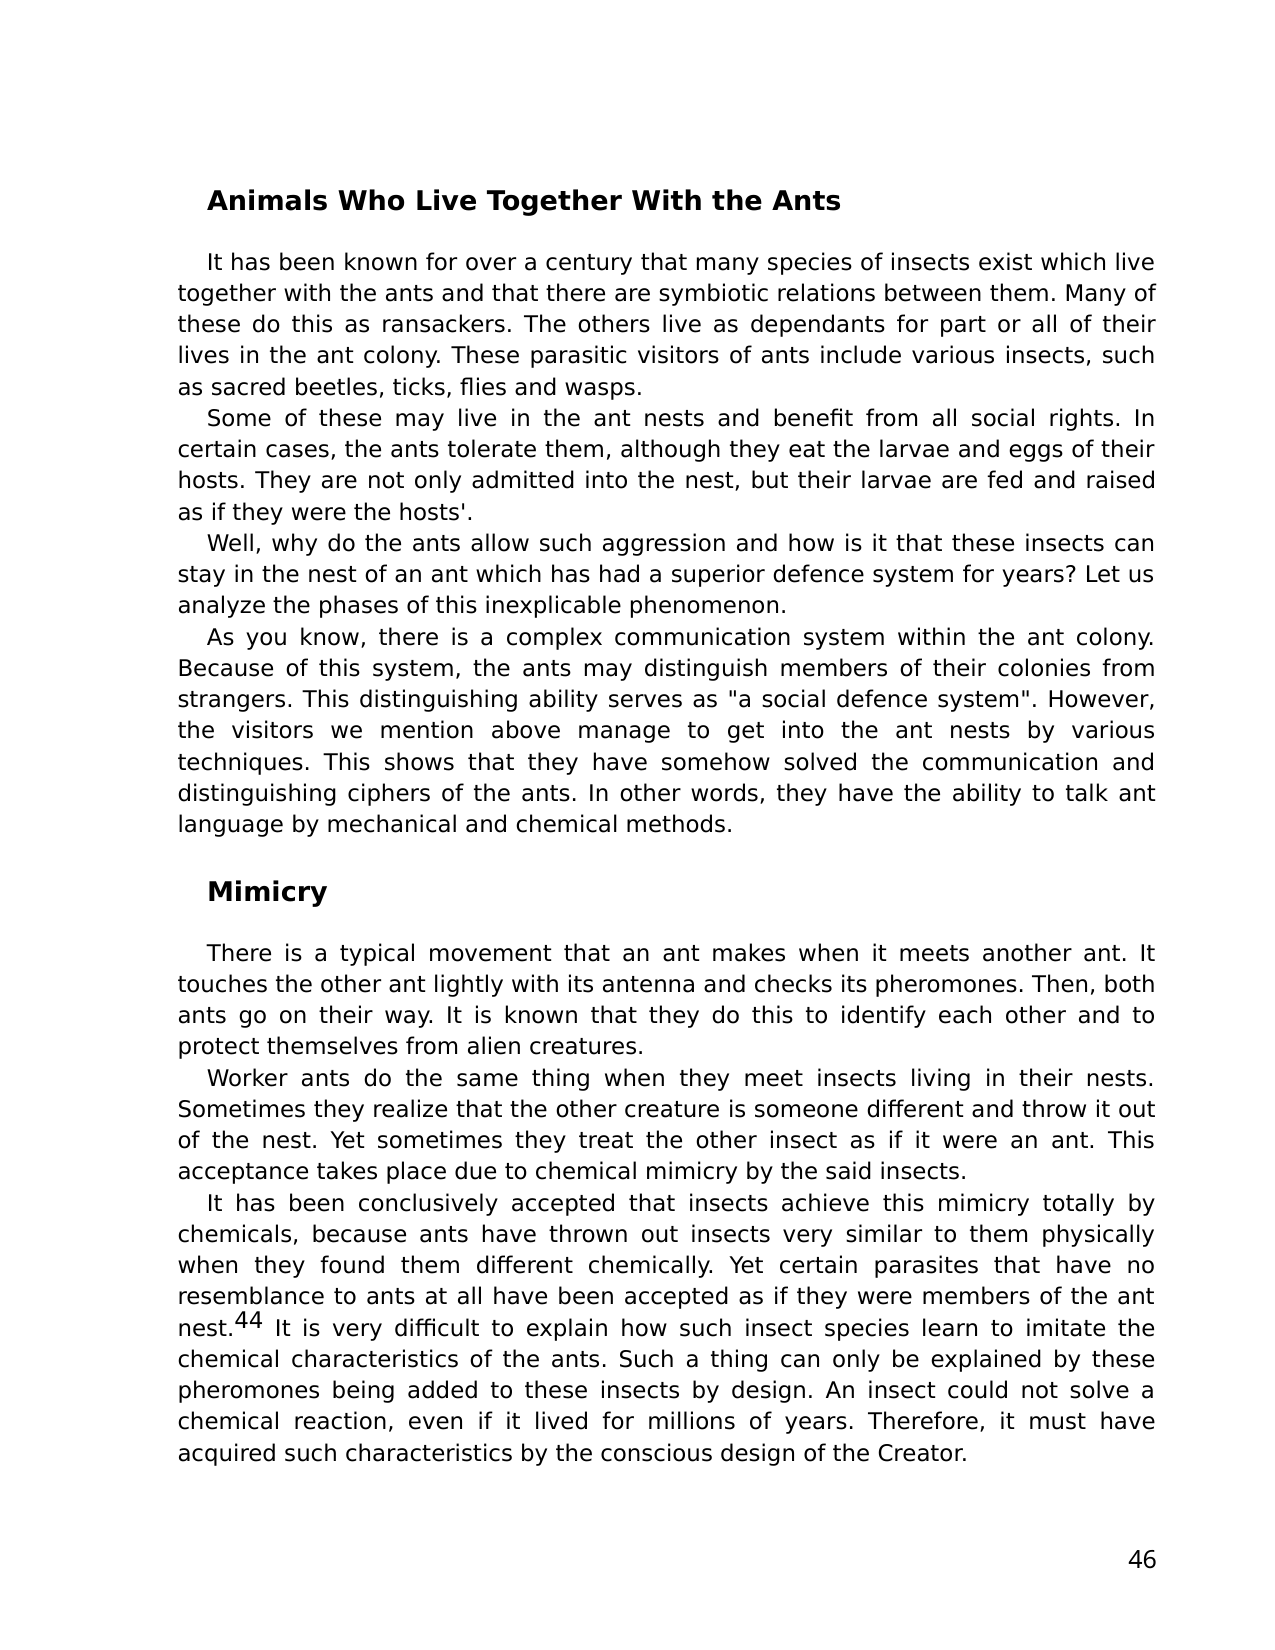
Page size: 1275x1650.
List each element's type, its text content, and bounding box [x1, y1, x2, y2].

text There is a typical movement that an ant makes when it meets another ant. It touches the other ant lightly with its antenna and checks its pheromones. Then, both ants go on their way. It is known that they do this to identify each other and to protect themselves from alien creatures. [177, 936, 1157, 1061]
text Some of these may live in the ant nests and benefit from all social rights. In certain cases, the ants tolerate them, although they eat the larvae and eggs of their hosts. They are not only admitted into the nest, but their larvae are fed and raised as if they were the hosts'. [177, 401, 1157, 526]
text As you know, there is a complex communication system within the ant colony. Because of this system, the ants may distinguish members of their colonies from strangers. This distinguishing ability serves as "a social defence system". However, the visitors we mention above manage to get into the ant nests by various techniques. This shows that they have somehow solved the communication and distinguishing ciphers of the ants. In other words, they have the ability to talk ant language by mechanical and chemical methods. [177, 620, 1157, 839]
text Well, why do the ants allow such aggression and how is it that these insects can stay in the nest of an ant which has had a superior defence system for years? Let us analyze the phases of this inexplicable phenomenon. [177, 526, 1157, 620]
text Animals Who Live Together With the Ants [177, 185, 1157, 217]
text Mimicry [177, 876, 1157, 908]
text It has been conclusively accepted that insects achieve this mimicry totally by chemicals, because ants have thrown out insects very similar to them physically when they found them different chemically. Yet certain parasites that have no resemblance to ants at all have been accepted as if they were members of the ant nest.44 It is very difficult to explain how such insect species learn to imitate the chemical characteristics of the ants. Such a thing can only be explained by these pheromones being added to these insects by design. An insect could not solve a chemical reaction, even if it lived for millions of years. Therefore, it must have acquired such characteristics by the conscious design of the Creator. [177, 1186, 1157, 1467]
text It has been known for over a century that many species of insects exist which live together with the ants and that there are symbiotic relations between them. Many of these do this as ransackers. The others live as dependants for part or all of their lives in the ant colony. These parasitic visitors of ants include various insects, such as sacred beetles, ticks, flies and wasps. [177, 245, 1157, 401]
text Worker ants do the same thing when they meet insects living in their nests. Sometimes they realize that the other creature is someone different and throw it out of the nest. Yet sometimes they treat the other insect as if it were an ant. This acceptance takes place due to chemical mimicry by the said insects. [177, 1061, 1157, 1186]
